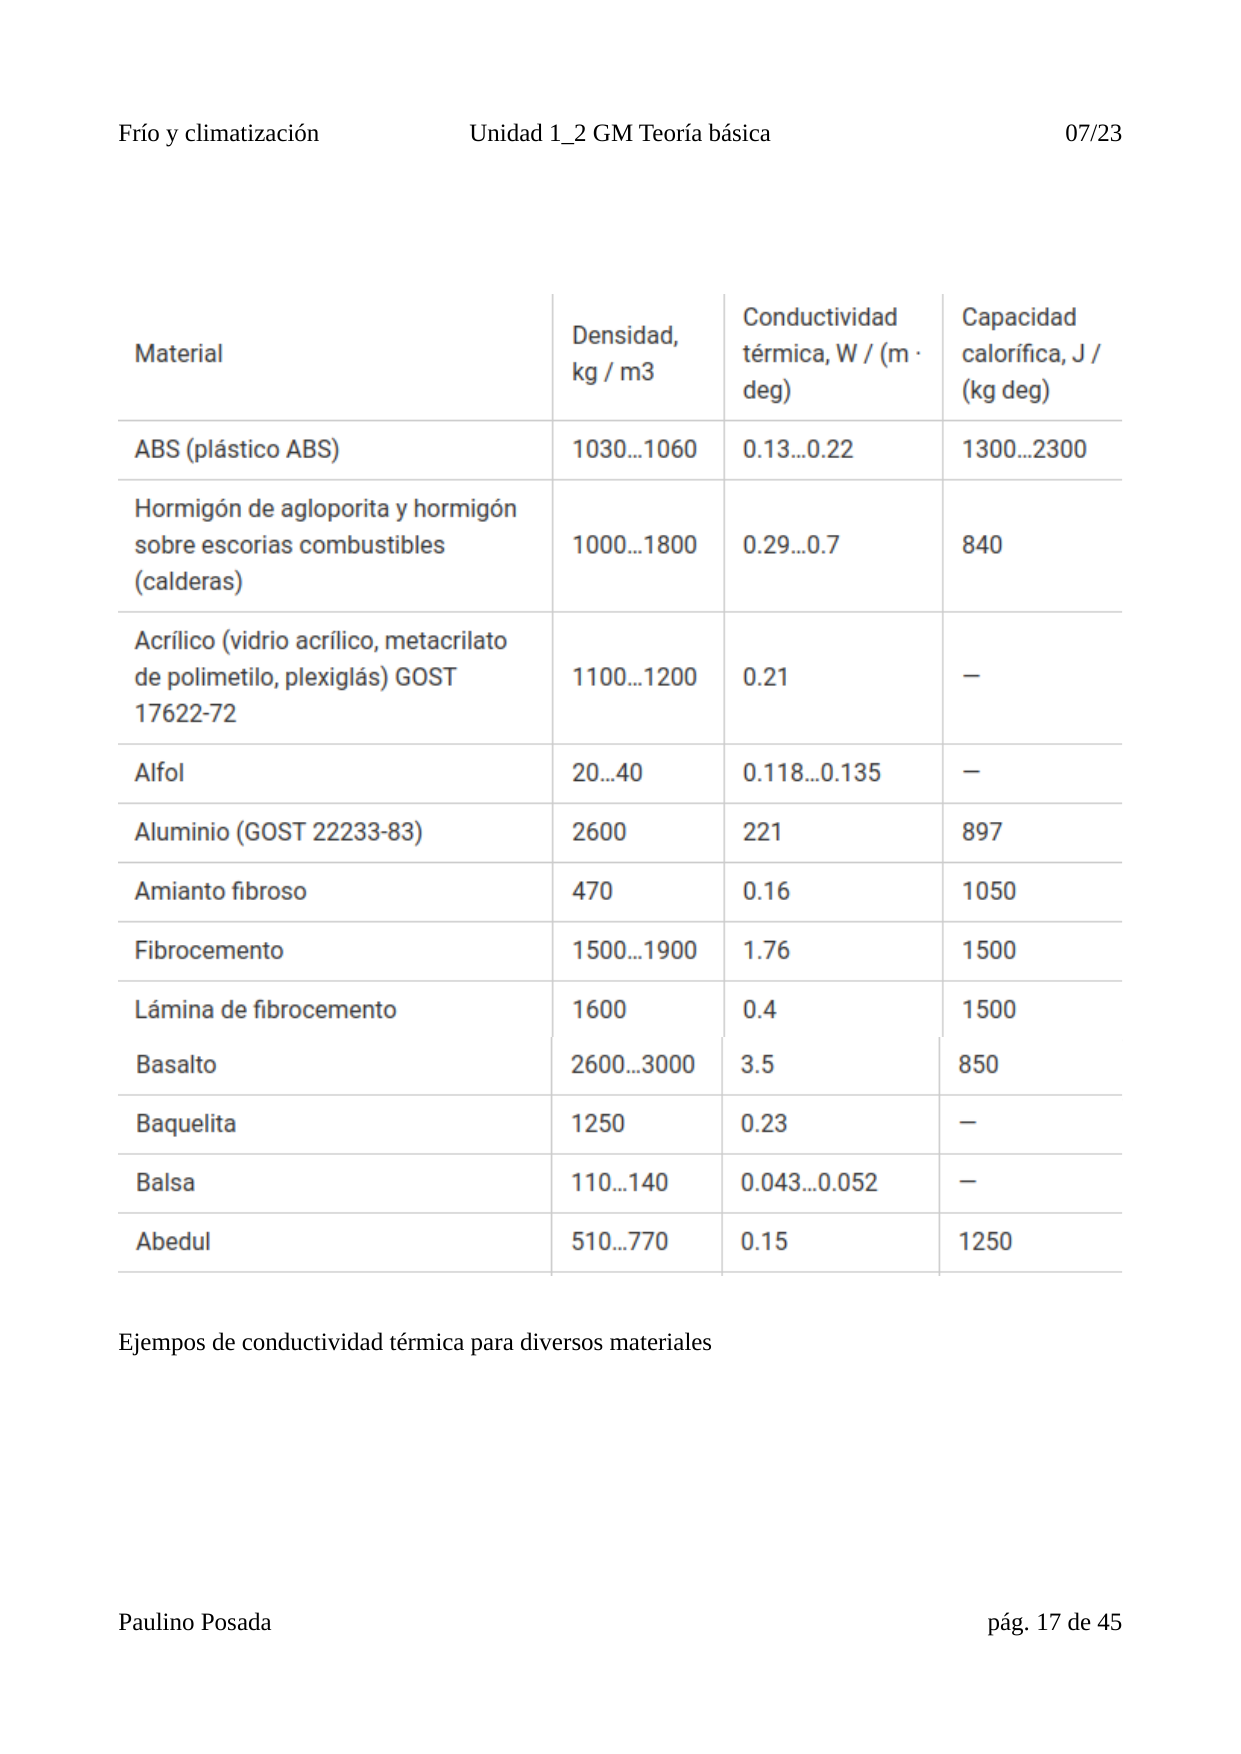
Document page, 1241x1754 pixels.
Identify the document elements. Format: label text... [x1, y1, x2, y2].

picture [118, 294, 1123, 1276]
text Ejempos de conductividad térmica para diversos materiales [118, 1327, 1122, 1356]
